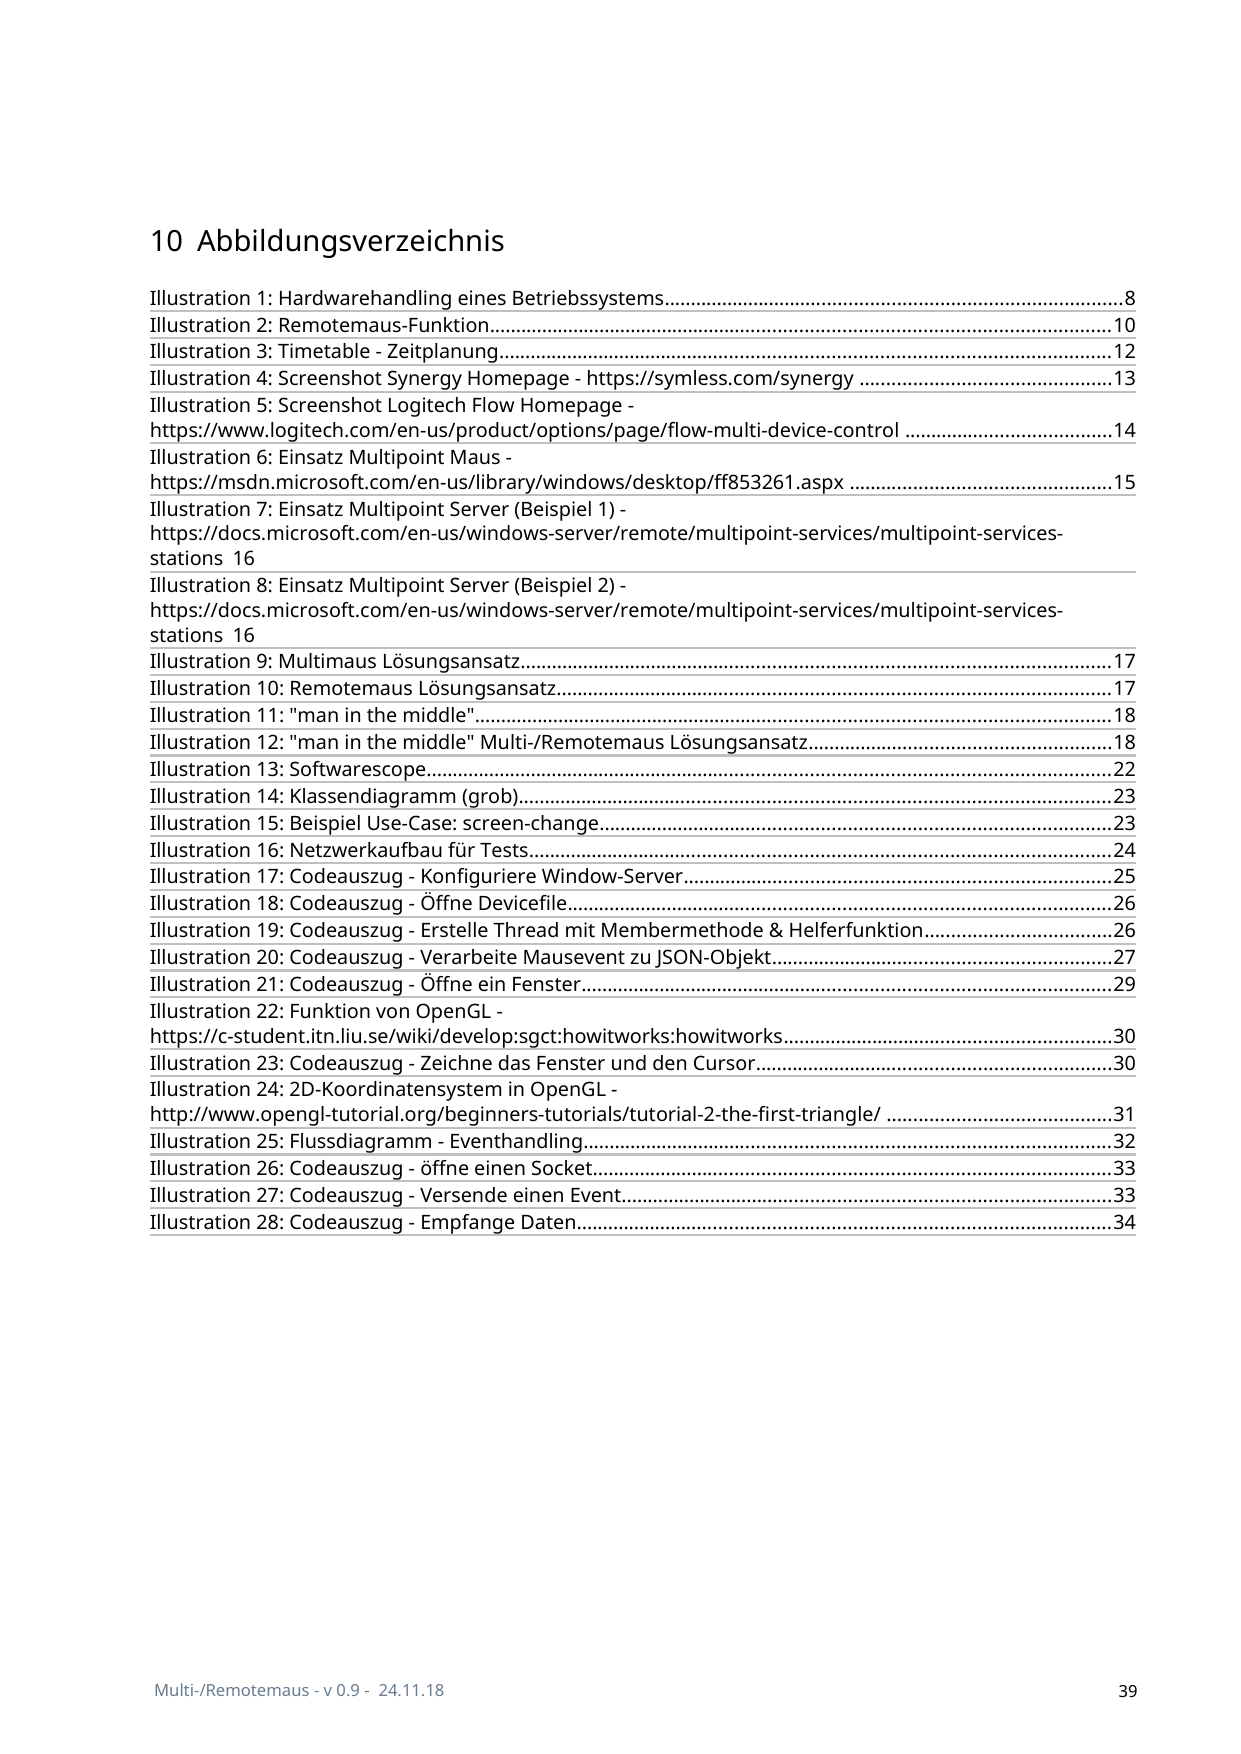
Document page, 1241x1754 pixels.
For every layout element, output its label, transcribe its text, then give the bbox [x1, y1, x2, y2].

text Illustration 28: Codeauszug - Empfange Daten 34 [149, 1209, 1136, 1236]
text Illustration 3: Timetable - Zeitplanung 12 [149, 339, 1136, 366]
text Illustration 7: Einsatz Multipoint Server (Beispiel 1) - https://docs.microsoft.com/en-us/windows-server/remote/multipoint-services/multipoint-services-stations 16 [149, 496, 1136, 573]
text Illustration 10: Remotemaus Lösungsansatz 17 [149, 676, 1136, 703]
text Illustration 12: "man in the middle" Multi-/Remotemaus Lösungsansatz 18 [149, 730, 1136, 757]
text Illustration 25: Flussdiagramm - Eventhandling 32 [149, 1129, 1136, 1156]
text Illustration 8: Einsatz Multipoint Server (Beispiel 2) - https://docs.microsoft.com/en-us/windows-server/remote/multipoint-services/multipoint-services-stations 16 [149, 573, 1136, 649]
text Illustration 11: "man in the middle" 18 [149, 703, 1136, 730]
text Illustration 18: Codeauszug - Öffne Devicefile 26 [149, 891, 1136, 918]
text Illustration 15: Beispiel Use-Case: screen-change 23 [149, 810, 1136, 837]
text Illustration 21: Codeauszug - Öffne ein Fenster 29 [149, 972, 1136, 998]
text Illustration 14: Klassendiagramm (grob) 23 [149, 783, 1136, 810]
text Illustration 4: Screenshot Synergy Homepage - https://symless.com/synergy 13 [149, 366, 1136, 393]
text Illustration 5: Screenshot Logitech Flow Homepage - https://www.logitech.com/en-us/product/options/page/flow-multi-device-control 14 [149, 393, 1136, 444]
text Illustration 2: Remotemaus-Funktion 10 [149, 312, 1136, 339]
text Illustration 22: Funktion von OpenGL - https://c-student.itn.liu.se/wiki/develop:sgct:howitworks:howitworks 30 [149, 998, 1136, 1050]
text Illustration 6: Einsatz Multipoint Maus - https://msdn.microsoft.com/en-us/library/windows/desktop/ff853261.aspx 15 [149, 444, 1136, 496]
text Illustration 24: 2D-Koordinatensystem in OpenGL - http://www.opengl-tutorial.org/beginners-tutorials/tutorial-2-the-first-triangle/ 31 [149, 1077, 1136, 1129]
text Illustration 16: Netzwerkaufbau für Tests 24 [149, 837, 1136, 864]
text Illustration 1: Hardwarehandling eines Betriebssystems 8 [149, 285, 1136, 312]
text Illustration 27: Codeauszug - Versende einen Event 33 [149, 1182, 1136, 1209]
text Illustration 23: Codeauszug - Zeichne das Fenster und den Cursor 30 [149, 1050, 1136, 1077]
subtitle Abbildungsverzeichnis [149, 221, 1136, 260]
text Illustration 13: Softwarescope 22 [149, 757, 1136, 783]
text Illustration 20: Codeauszug - Verarbeite Mausevent zu JSON-Objekt 27 [149, 945, 1136, 972]
text Illustration 26: Codeauszug - öffne einen Socket 33 [149, 1156, 1136, 1182]
text Illustration 19: Codeauszug - Erstelle Thread mit Membermethode & Helferfunktion 26 [149, 918, 1136, 945]
text Illustration 9: Multimaus Lösungsansatz 17 [149, 649, 1136, 676]
text Illustration 17: Codeauszug - Konfiguriere Window-Server 25 [149, 864, 1136, 891]
